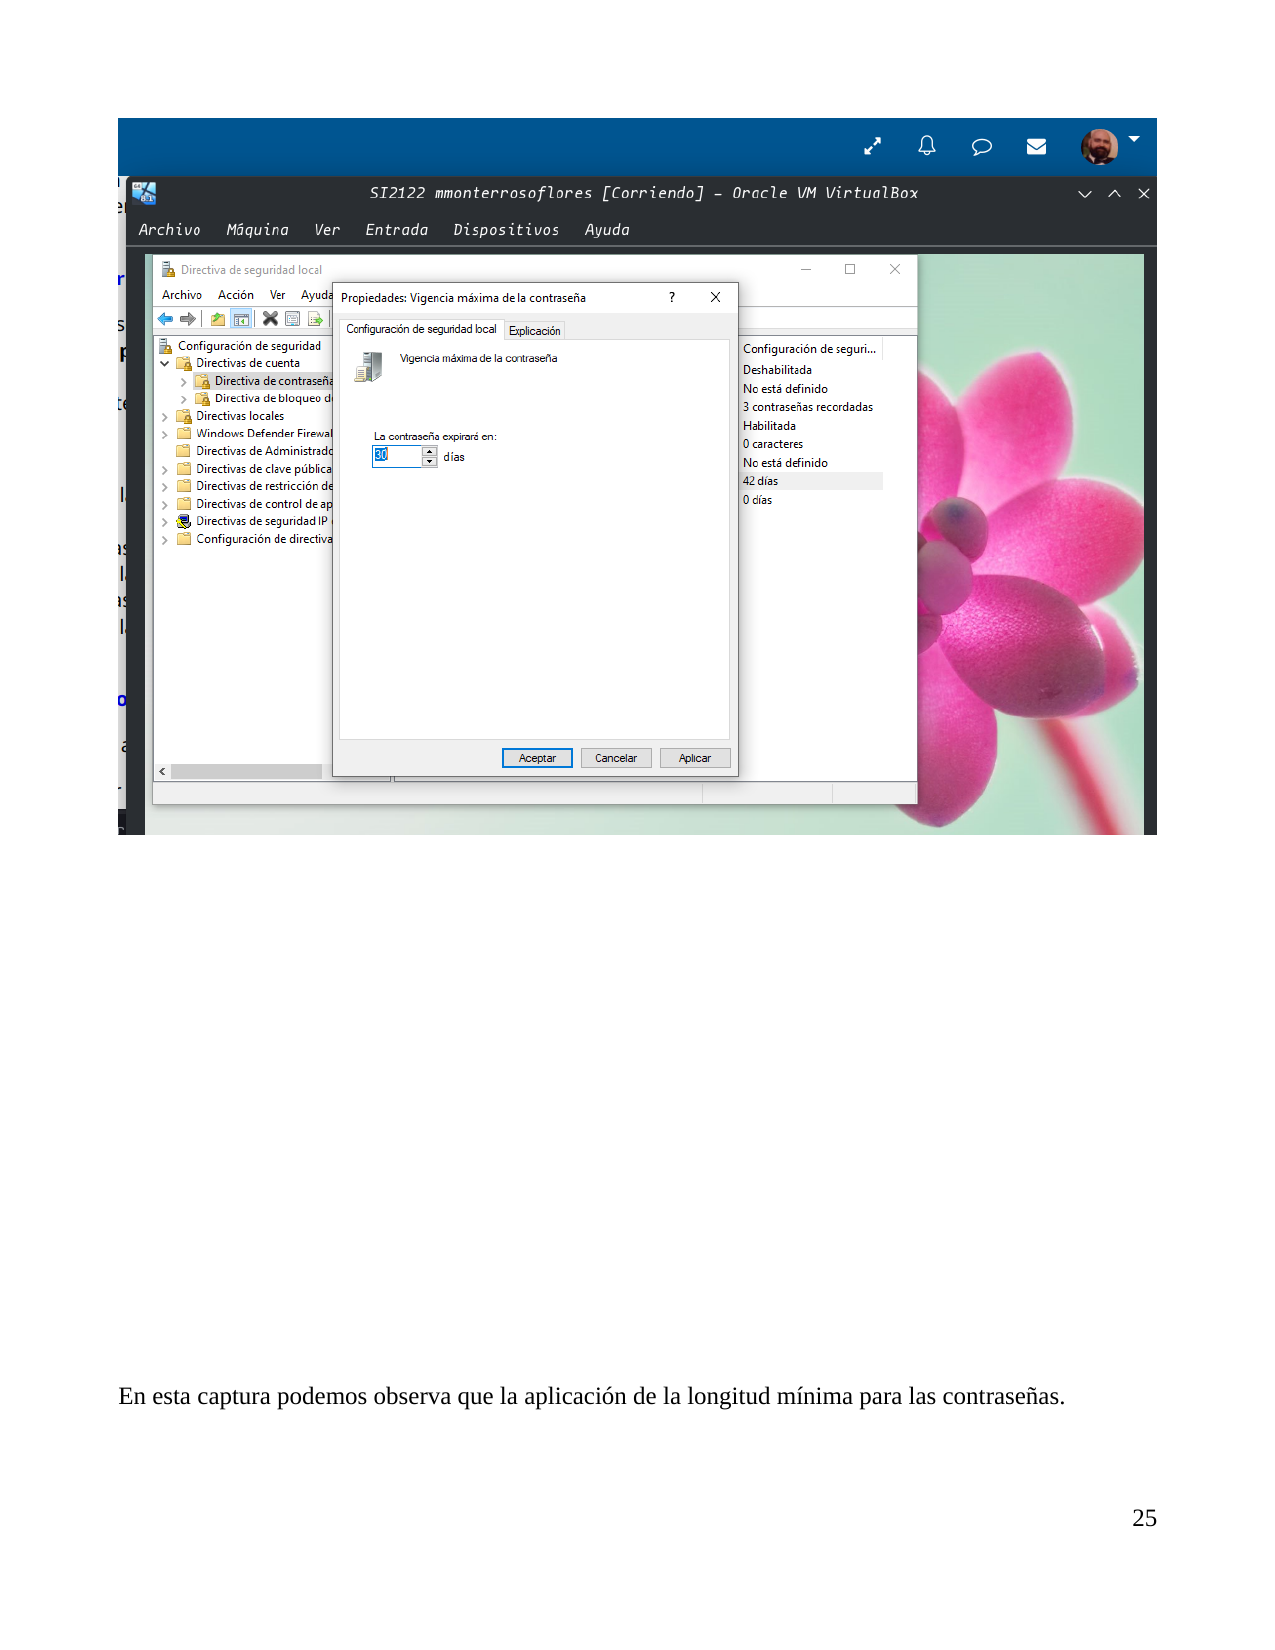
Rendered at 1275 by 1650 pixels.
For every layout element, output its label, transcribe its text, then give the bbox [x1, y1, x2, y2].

text En esta captura podemos observa que la aplicación de la longitud mínima para las contraseñas. [118, 1381, 1157, 1410]
table_header [118, 835, 1157, 864]
picture [118, 118, 1157, 835]
